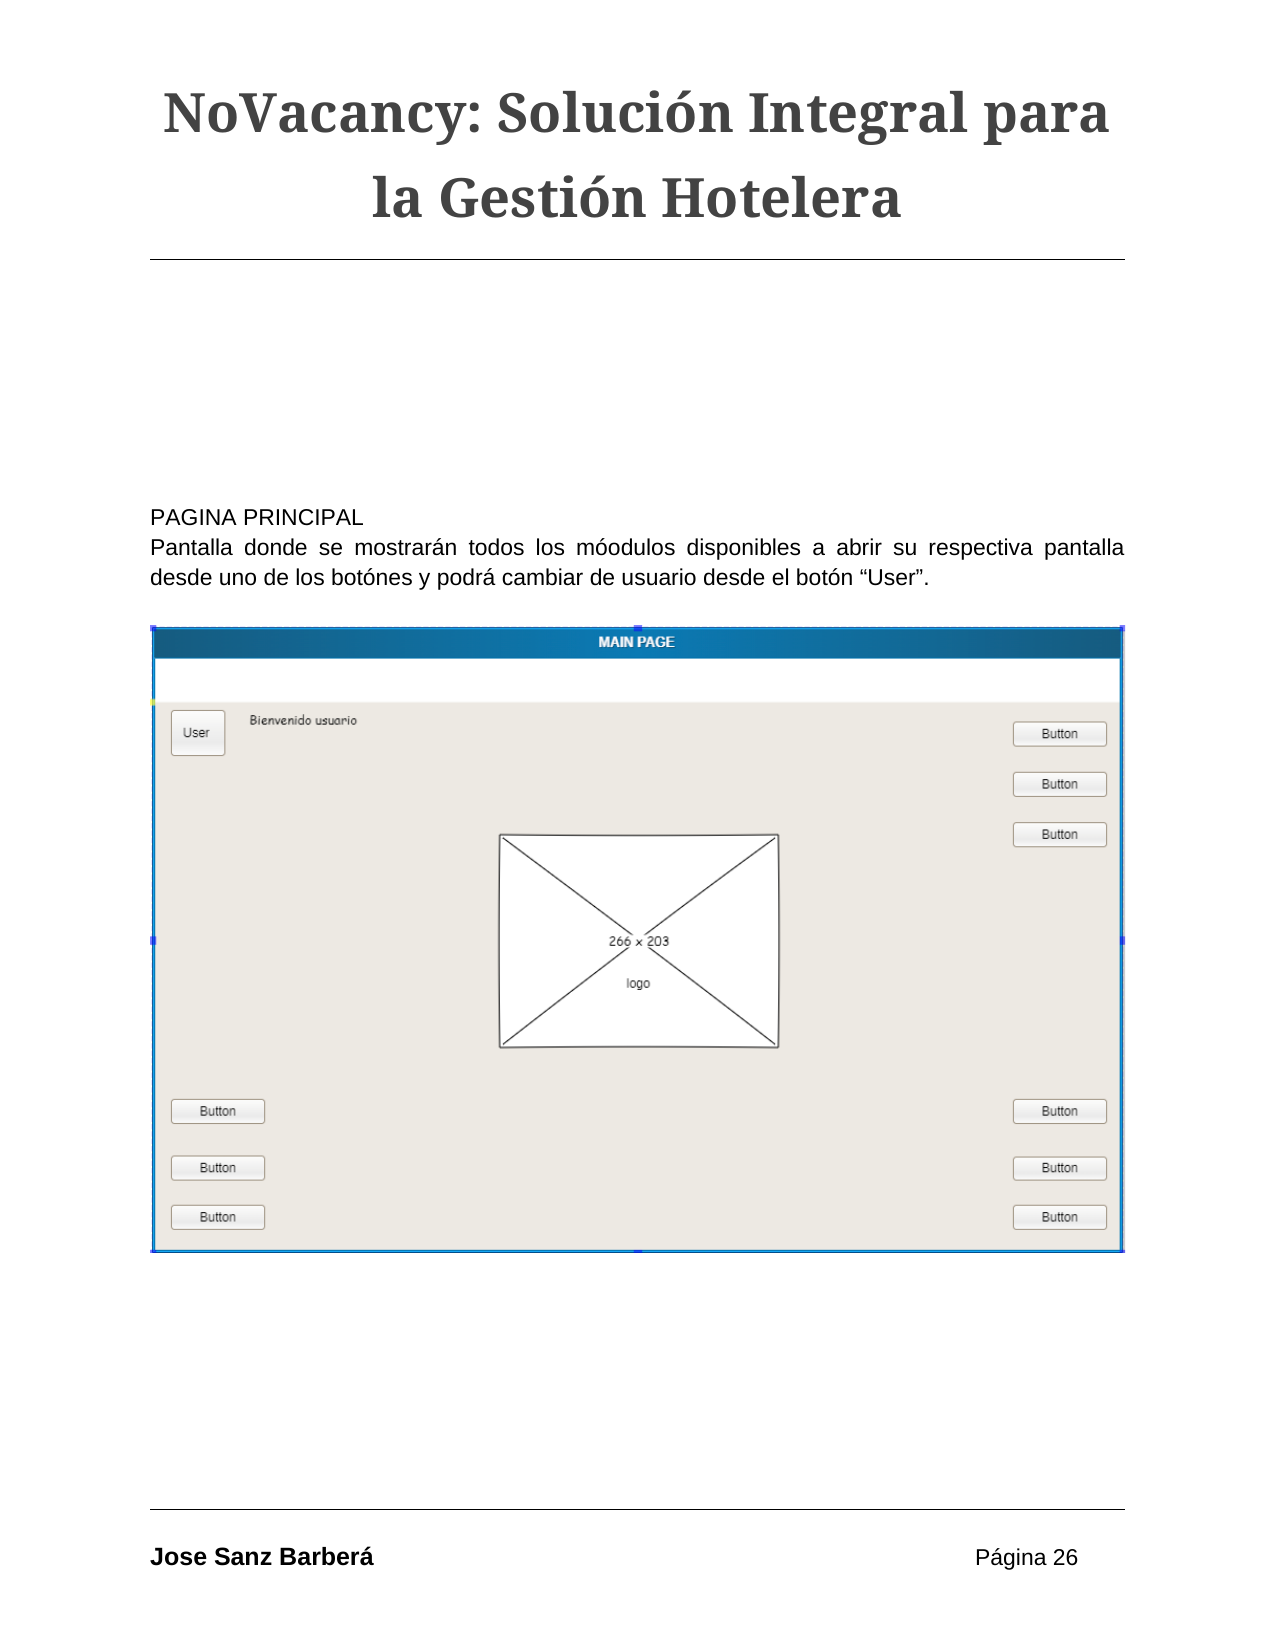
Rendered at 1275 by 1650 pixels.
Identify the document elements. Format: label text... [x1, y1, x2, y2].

picture [150, 625, 1125, 1253]
text Pantalla donde se mostrarán todos los móodulos disponibles a abrir su respectiva pantalla desde uno de los botónes y podrá cambiar de usuario desde el botón “User”. [150, 534, 1125, 591]
text PAGINA PRINCIPAL [150, 504, 1125, 530]
